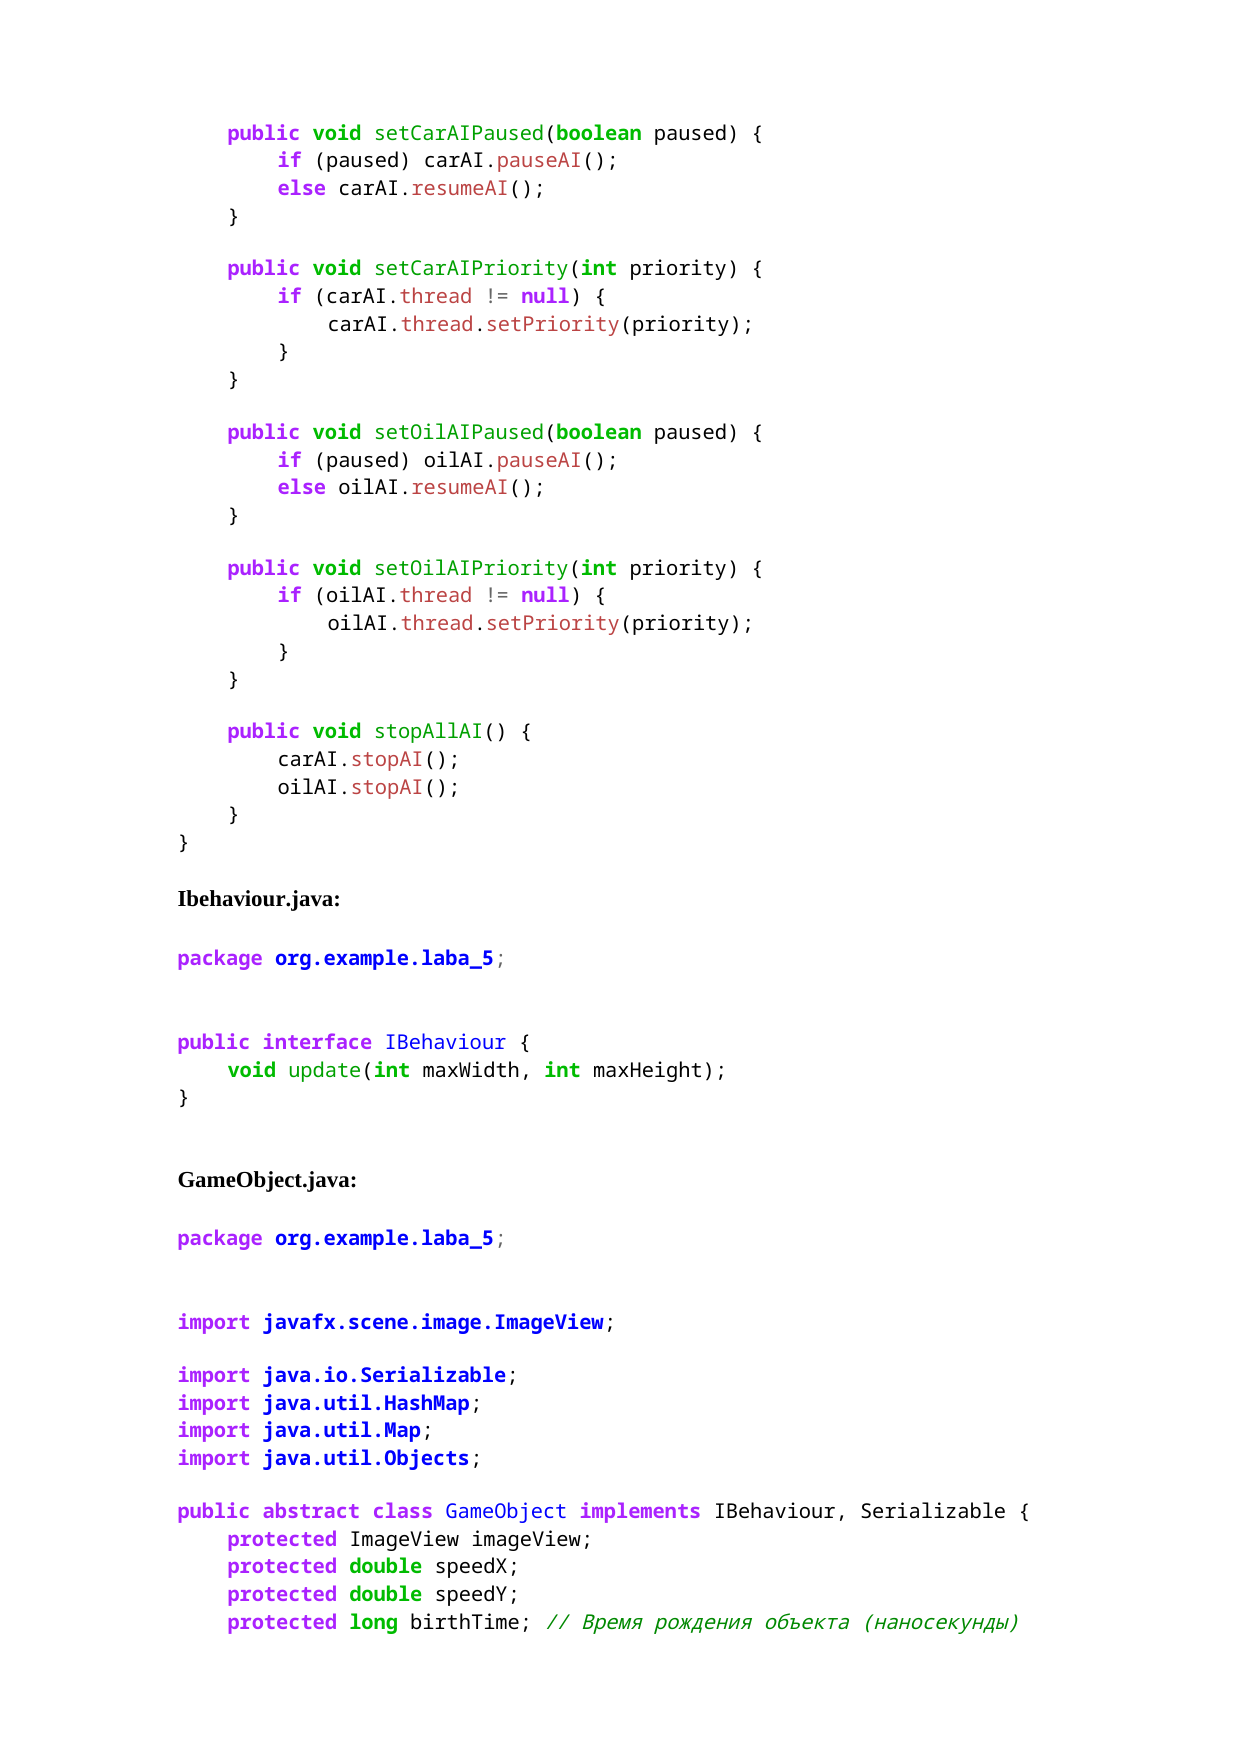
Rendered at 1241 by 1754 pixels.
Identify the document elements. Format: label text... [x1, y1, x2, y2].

text } [177, 501, 1152, 528]
text carAI.thread.setPriority(priority); [177, 309, 1152, 337]
text } [177, 201, 1152, 229]
text Ibehaviour.java: [177, 885, 1152, 912]
text import java.util.HashMap; [177, 1388, 1152, 1416]
text } [177, 800, 1152, 828]
text void update(int maxWidth, int maxHeight); [177, 1055, 1152, 1083]
text package org.example.laba_5; [177, 943, 1152, 971]
text import java.io.Serializable; [177, 1361, 1152, 1388]
text else oilAI.resumeAI(); [177, 473, 1152, 501]
text } [177, 636, 1152, 664]
text GameObject.java: [177, 1166, 1152, 1192]
text if (paused) carAI.pauseAI(); [177, 146, 1152, 173]
text } [177, 828, 1152, 855]
text } [177, 337, 1152, 365]
text package org.example.laba_5; [177, 1224, 1152, 1251]
text oilAI.stopAI(); [177, 772, 1152, 800]
text public void setOilAIPriority(int priority) { [177, 553, 1152, 581]
text protected double speedY; [177, 1580, 1152, 1607]
text public void setCarAIPriority(int priority) { [177, 254, 1152, 282]
text } [177, 1083, 1152, 1111]
text if (carAI.thread != null) { [177, 282, 1152, 309]
text protected double speedX; [177, 1552, 1152, 1580]
text public interface IBehaviour { [177, 1028, 1152, 1055]
text import java.util.Map; [177, 1416, 1152, 1444]
text if (oilAI.thread != null) { [177, 581, 1152, 609]
text } [177, 365, 1152, 392]
text public void setOilAIPaused(boolean paused) { [177, 417, 1152, 445]
text carAI.stopAI(); [177, 744, 1152, 772]
text import javafx.scene.image.ImageView; [177, 1308, 1152, 1336]
text public void stopAllAI() { [177, 717, 1152, 744]
text if (paused) oilAI.pauseAI(); [177, 445, 1152, 473]
text public void setCarAIPaused(boolean paused) { [177, 118, 1152, 146]
text protected ImageView imageView; [177, 1524, 1152, 1552]
text } [177, 664, 1152, 692]
text public abstract class GameObject implements IBehaviour, Serializable { [177, 1497, 1152, 1524]
text oilAI.thread.setPriority(priority); [177, 609, 1152, 636]
text else carAI.resumeAI(); [177, 173, 1152, 201]
text import java.util.Objects; [177, 1444, 1152, 1472]
text protected long birthTime; // Время рождения объекта (наносекунды) [177, 1607, 1152, 1635]
